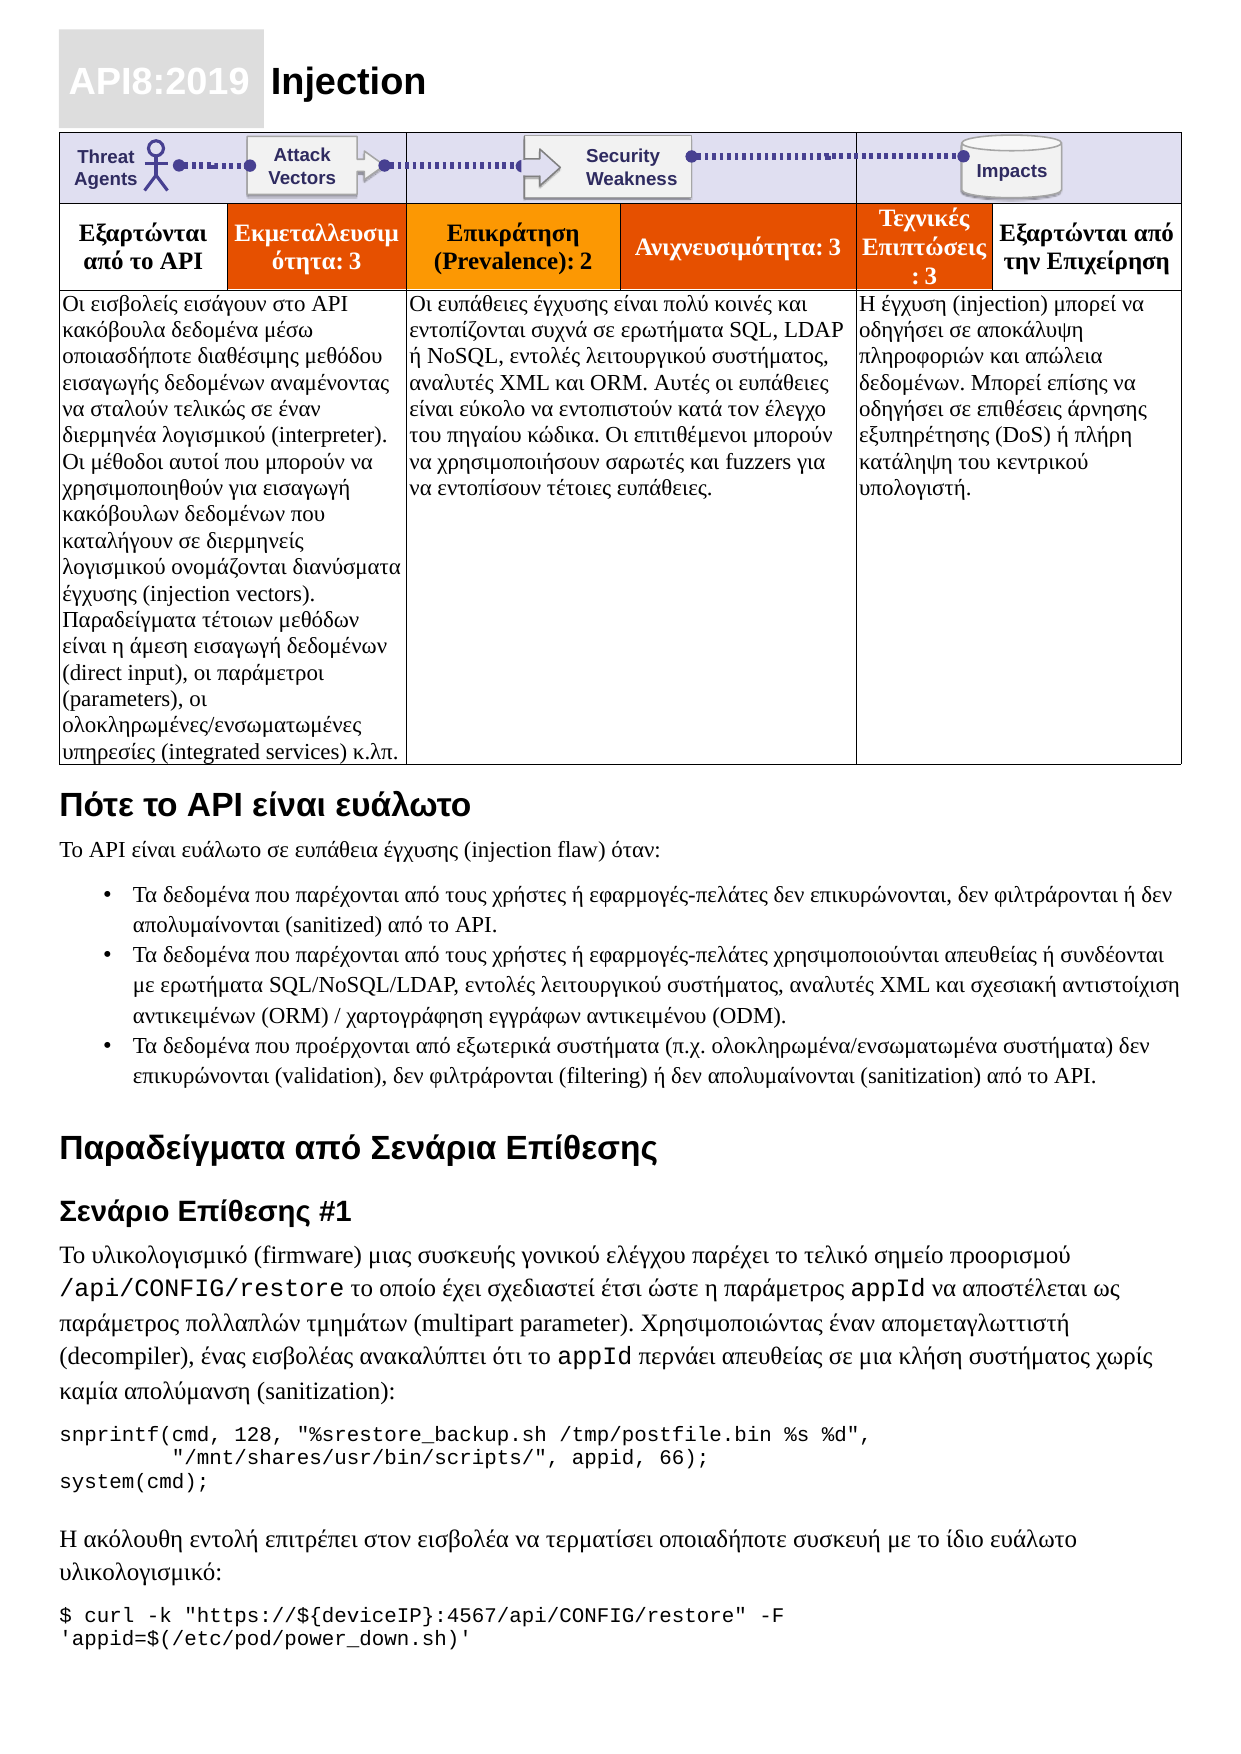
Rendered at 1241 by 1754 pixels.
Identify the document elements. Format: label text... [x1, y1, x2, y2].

table_header [227, 133, 406, 203]
subtitle Πότε το API είναι ευάλωτο [59, 785, 1181, 824]
list Τα δεδομένα που παρέχονται από τους χρήστες ή εφαρμογές-πελάτες χρησιμοποιούνται απευθείας ή συνδέονται με ερωτήματα SQL/NoSQL/LDAP, εντολές λειτουργικού συστήματος, αναλυτές XML και σχεσιακή αντιστοίχιση αντικειμένων (ORM) / χαρτογράφηση εγγράφων αντικειμένου (ODM). [103, 941, 1181, 1028]
text Το υλικολογισμικό (firmware) μιας συσκευής γονικού ελέγχου παρέχει το τελικό σημείο προορισμού /api/CONFIG/restore το οποίο έχει σχεδιαστεί έτσι ώστε η παράμετρος appId να αποστέλεται ως παράμετρος πολλαπλών τμημάτων (multipart parameter). Χρησιμοποιώντας έναν απομεταγλωττιστή (decompiler), ένας εισβολέας ανακαλύπτει ότι το appId περνάει απευθείας σε μια κλήση συστήματος χωρίς καμία απολύμανση (sanitization): [59, 1240, 1181, 1405]
list Τα δεδομένα που προέρχονται από εξωτερικά συστήματα (π.χ. ολοκληρωμένα/ενσωματωμένα συστήματα) δεν επικυρώνονται (validation), δεν φιλτράρονται (filtering) ή δεν απολυμαίνονται (sanitization) από το API. [103, 1032, 1181, 1088]
text Η ακόλουθη εντολή επιτρέπει στον εισβολέα να τερματίσει οποιαδήποτε συσκευή με το ίδιο ευάλωτο υλικολογισμικό: [59, 1524, 1181, 1586]
table_cell Εξαρτώνται από την Επιχείρηση [993, 204, 1181, 289]
table_cell Εξαρτώνται από το API [60, 204, 227, 289]
table_cell Τεχνικές Επιπτώσεις: 3 [857, 204, 992, 289]
table_header [857, 133, 992, 203]
table_header [992, 133, 1181, 203]
table_cell Επικράτηση (Prevalence): 2 [407, 204, 620, 289]
subtitle Παραδείγματα από Σενάρια Επίθεσης [59, 1128, 1181, 1166]
table_cell Οι ευπάθειες έγχυσης είναι πολύ κοινές και εντοπίζονται συχνά σε ερωτήματα SQL, LDAP ή NoSQL, εντολές λειτουργικού συστήματος, αναλυτές XML και ORM. Αυτές οι ευπάθειες είναι εύκολο να εντοπιστούν κατά τον έλεγχο του πηγαίου κώδικα. Οι επιτιθέμενοι μπορούν να χρησιμοποιήσουν σαρωτές και fuzzers για να εντοπίσουν τέτοιες ευπάθειες. [407, 291, 856, 764]
table_cell Οι εισβολείς εισάγουν στο API κακόβουλα δεδομένα μέσω οποιασδήποτε διαθέσιμης μεθόδου εισαγωγής δεδομένων αναμένοντας να σταλούν τελικώς σε έναν διερμηνέα λογισμικού (interpreter). Οι μέθοδοι αυτοί που μπορούν να χρησιμοποιηθούν για εισαγωγή κακόβουλων δεδομένων που καταλήγουν σε διερμηνείς λογισμικού ονομάζονται διανύσματα έγχυσης (injection vectors). Παραδείγματα τέτοιων μεθόδων είναι η άμεση εισαγωγή δεδομένων (direct input), οι παράμετροι (parameters), οι ολοκληρωμένες/ενσωματωμένες υπηρεσίες (integrated services) κ.λπ. [60, 291, 406, 764]
table_header [620, 133, 856, 203]
text "/mnt/shares/usr/bin/scripts/", appid, 66); [59, 1447, 1181, 1471]
subtitle Σενάριο Επίθεσης #1 [59, 1193, 1181, 1227]
table_cell Ανιχνευσιμότητα: 3 [621, 204, 856, 289]
text snprintf(cmd, 128, "%srestore_backup.sh /tmp/postfile.bin %s %d", [59, 1424, 1181, 1447]
table_header [60, 133, 227, 203]
text Το API είναι ευάλωτο σε ευπάθεια έγχυσης (injection flaw) όταν: [59, 836, 1181, 862]
table_header [407, 133, 620, 203]
text system(cmd); [59, 1471, 1181, 1494]
text $ curl -k "https://${deviceIP}:4567/api/CONFIG/restore" -F 'appid=$(/etc/pod/power_down.sh)' [59, 1605, 1181, 1652]
table_cell Η έγχυση (injection) μπορεί να οδηγήσει σε αποκάλυψη πληροφοριών και απώλεια δεδομένων. Μπορεί επίσης να οδηγήσει σε επιθέσεις άρνησης εξυπηρέτησης (DoS) ή πλήρη κατάληψη του κεντρικού υπολογιστή. [857, 291, 1181, 764]
table_cell Εκμεταλλευσιμότητα: 3 [228, 204, 406, 289]
list Τα δεδομένα που παρέχονται από τους χρήστες ή εφαρμογές-πελάτες δεν επικυρώνονται, δεν φιλτράρονται ή δεν απολυμαίνονται (sanitized) από το API. [103, 881, 1181, 937]
